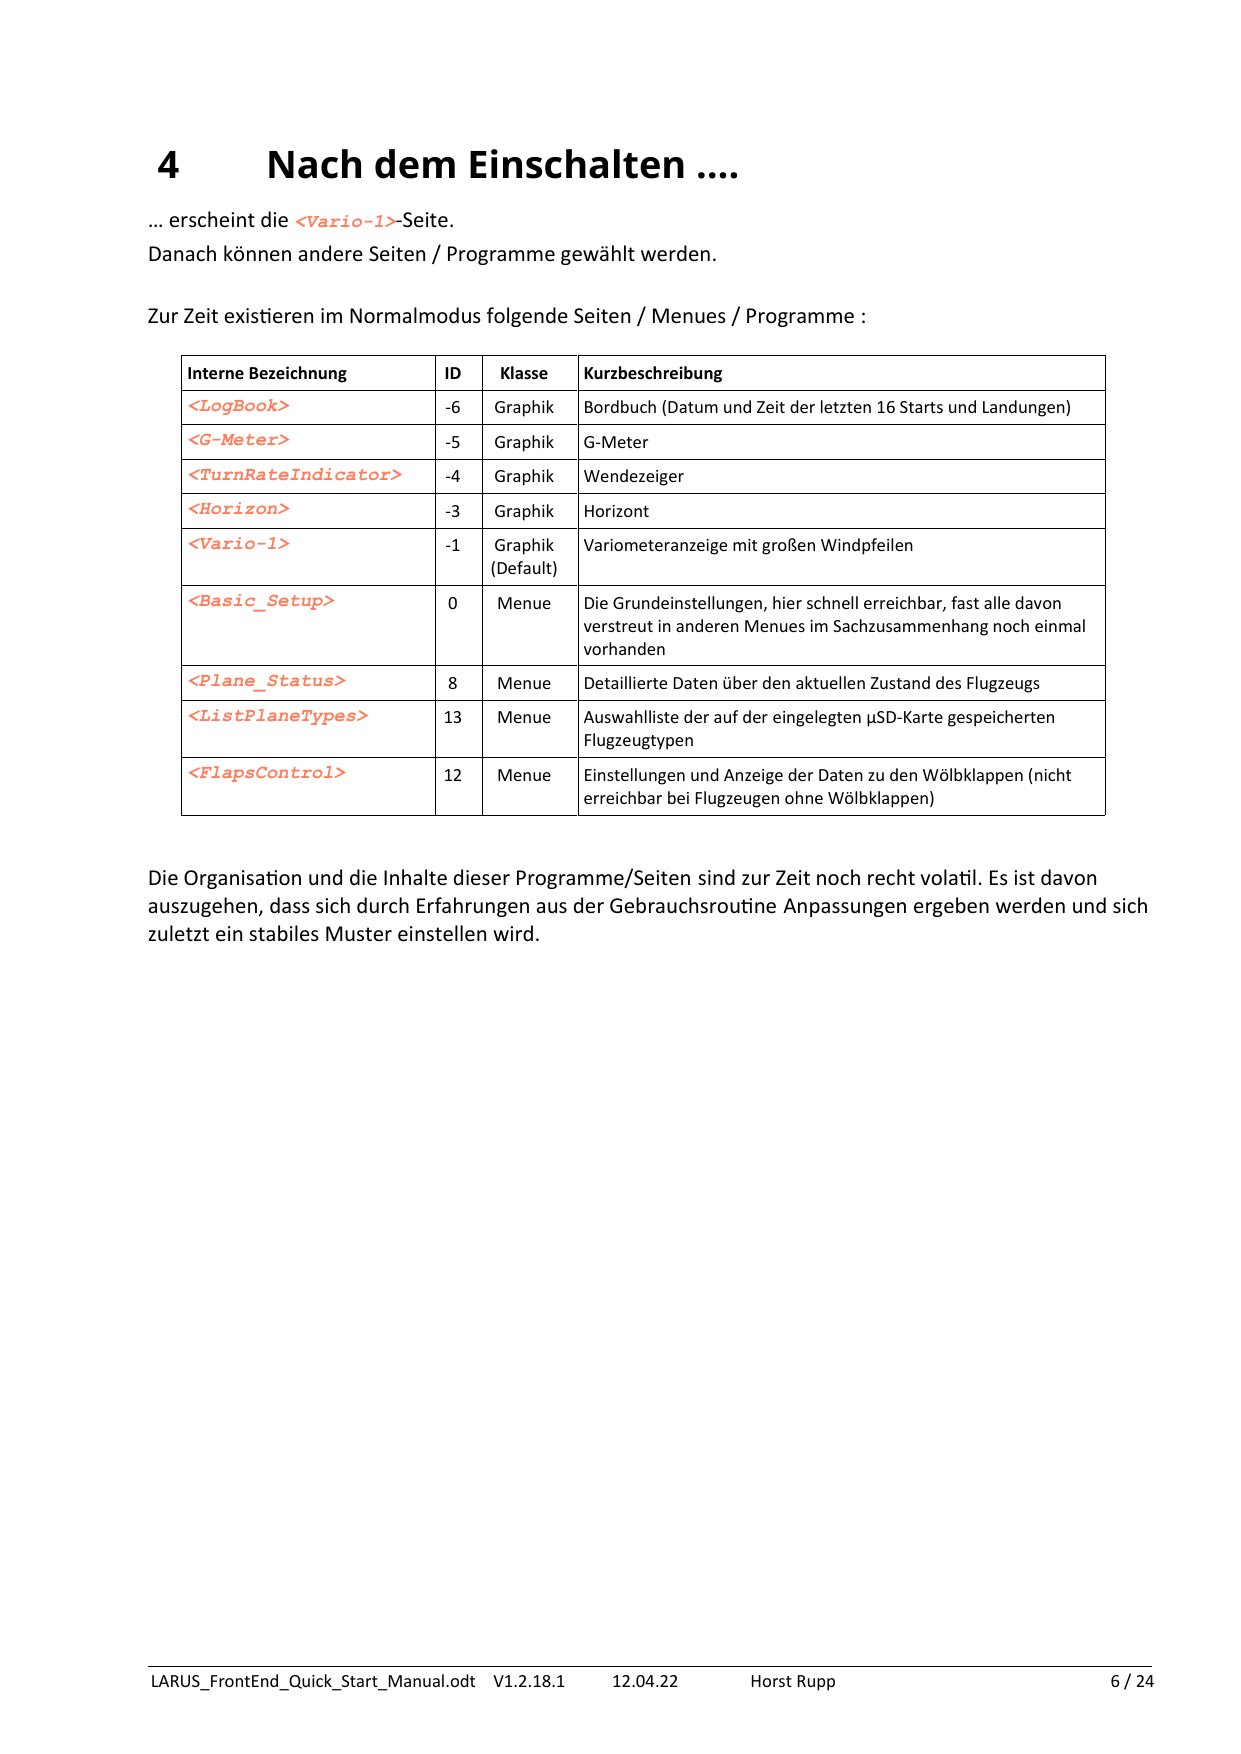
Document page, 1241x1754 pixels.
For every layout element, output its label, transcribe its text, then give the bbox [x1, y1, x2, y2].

table_cell G-Meter [579, 425, 1105, 459]
table_cell 12 [436, 758, 482, 815]
table_cell Graphik (Default) [483, 529, 577, 585]
table_header ID [436, 356, 482, 390]
text Zur Zeit existieren im Normalmodus folgende Seiten / Menues / Programme : [148, 301, 1152, 329]
table_cell Graphik [483, 460, 577, 493]
table_cell <G-Meter> [182, 425, 435, 459]
table_cell Menue [483, 701, 577, 757]
text Danach können andere Seiten / Programme gewählt werden. [148, 239, 1152, 267]
table_cell Menue [483, 758, 577, 815]
table_header Interne Bezeichnung [182, 356, 435, 390]
table_cell -1 [436, 529, 482, 585]
table_cell Menue [483, 666, 577, 700]
table_cell Variometeranzeige mit großen Windpfeilen [579, 529, 1105, 585]
table_cell <ListPlaneTypes> [182, 701, 435, 757]
table_cell <LogBook> [182, 391, 435, 424]
subtitle Nach dem Einschalten …. [148, 138, 1128, 190]
table_cell <FlapsControl> [182, 758, 435, 815]
table_cell Graphik [483, 391, 577, 424]
table_cell Die Grundeinstellungen, hier schnell erreichbar, fast alle davon verstreut in anderen Menues im Sachzusammenhang noch einmal vorhanden [579, 586, 1105, 665]
table_cell -3 [436, 494, 482, 528]
table_header Kurzbeschreibung [579, 356, 1105, 390]
table_cell Graphik [483, 494, 577, 528]
table_header Klasse [483, 356, 577, 390]
table_cell 8 [436, 666, 482, 700]
table_cell Auswahlliste der auf der eingelegten µSD-Karte gespeicherten Flugzeugtypen [579, 701, 1105, 757]
table_cell <Horizon> [182, 494, 435, 528]
table_cell 13 [436, 701, 482, 757]
table_cell Menue [483, 586, 577, 665]
table_cell Horizont [579, 494, 1105, 528]
table_cell 0 [436, 586, 482, 665]
text Die Organisation und die Inhalte dieser Programme/Seiten sind zur Zeit noch recht volatil. Es ist davon auszugehen, dass sich durch Erfahrungen aus der Gebrauchsroutine Anpassungen ergeben werden und sich zuletzt ein stabiles Muster einstellen wird. [148, 863, 1152, 948]
table_cell -5 [436, 425, 482, 459]
table_cell Graphik [483, 425, 577, 459]
table_cell Wendezeiger [579, 460, 1105, 493]
table_cell Detaillierte Daten über den aktuellen Zustand des Flugzeugs [579, 666, 1105, 700]
table_cell -6 [436, 391, 482, 424]
table_cell -4 [436, 460, 482, 493]
text … erscheint die <Vario-1>-Seite. [148, 205, 1152, 233]
table_cell Einstellungen und Anzeige der Daten zu den Wölbklappen (nicht erreichbar bei Flugzeugen ohne Wölbklappen) [579, 758, 1105, 815]
table_cell <Plane_Status> [182, 666, 435, 700]
table_cell <TurnRateIndicator> [182, 460, 435, 493]
table_cell <Basic_Setup> [182, 586, 435, 665]
table_cell Bordbuch (Datum und Zeit der letzten 16 Starts und Landungen) [579, 391, 1105, 424]
table_cell <Vario-1> [182, 529, 435, 585]
